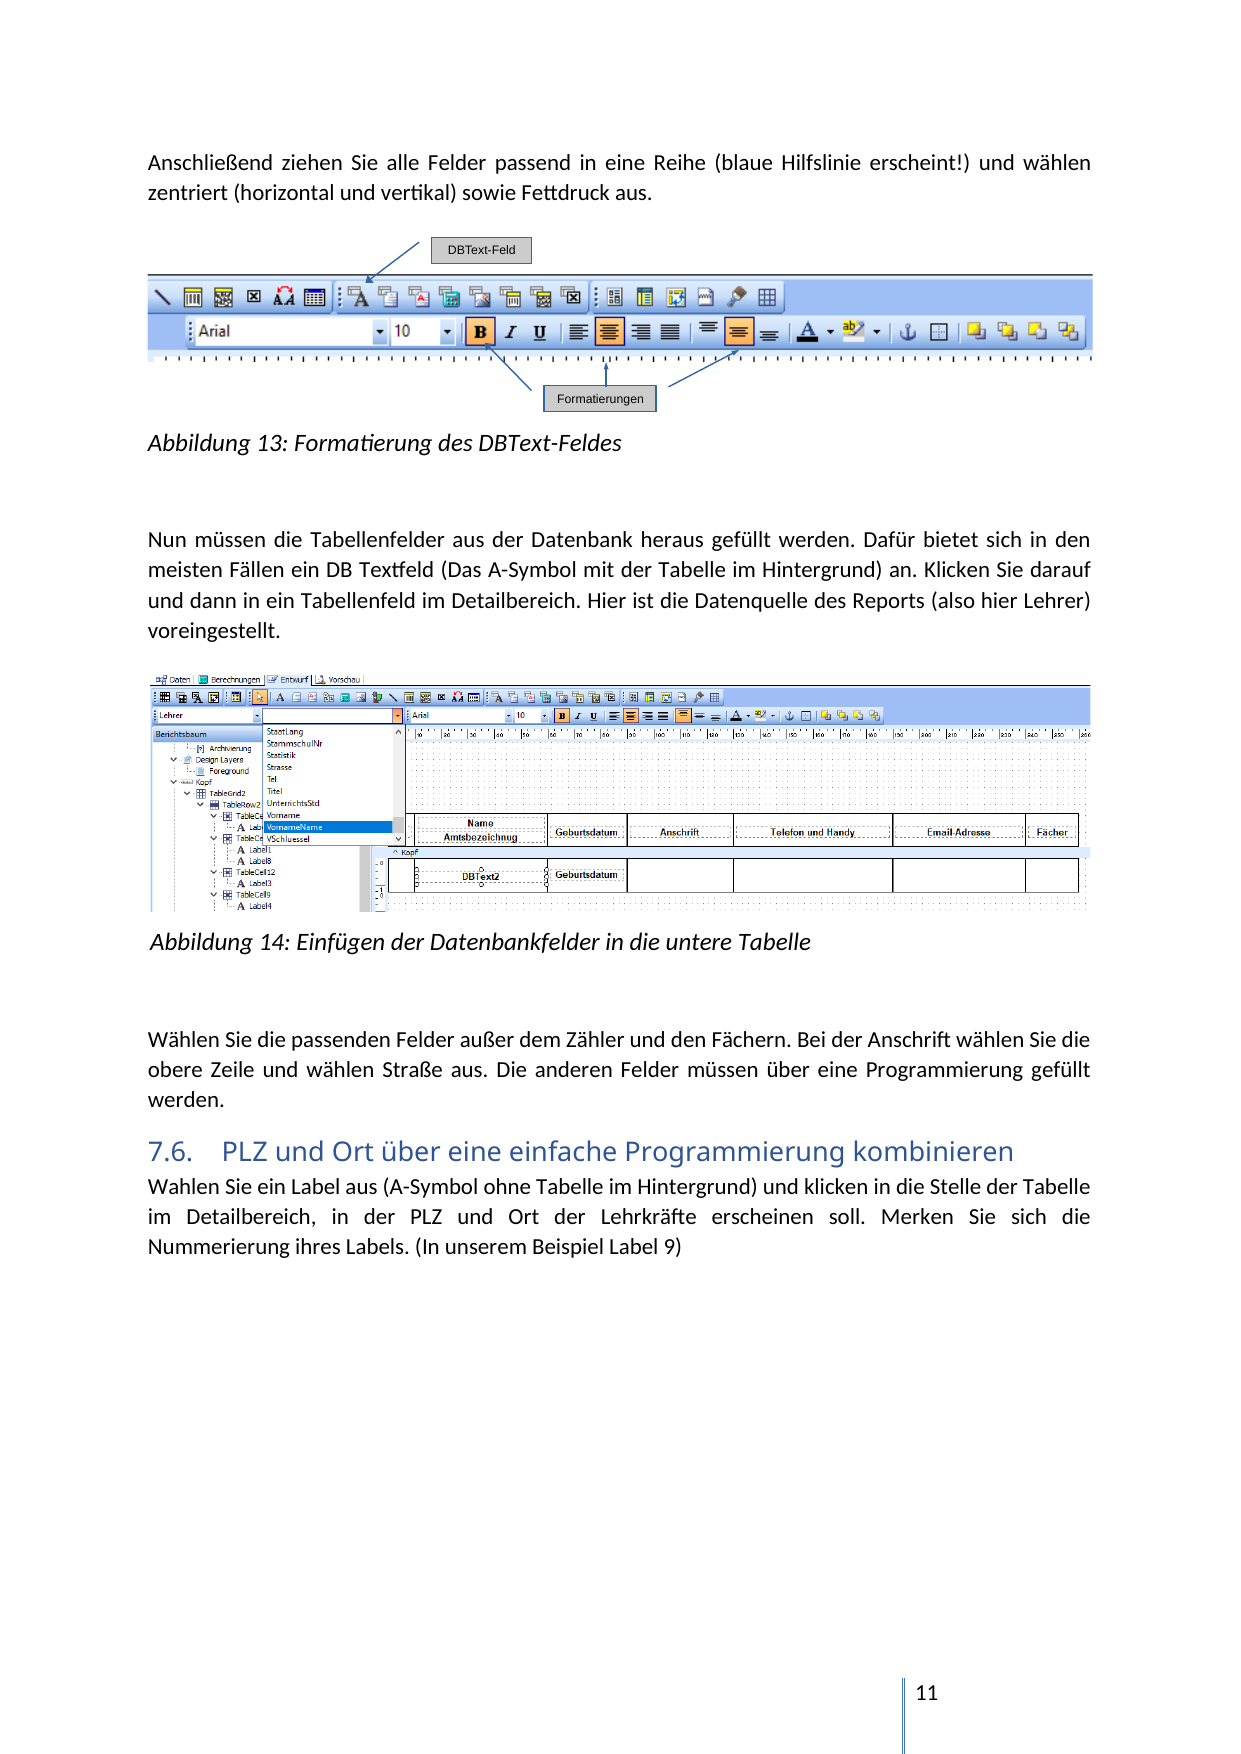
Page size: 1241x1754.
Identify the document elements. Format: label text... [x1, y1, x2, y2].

text Nun müssen die Tabellenfelder aus der Datenbank heraus gefüllt werden. Dafür bietet sich in den meisten Fällen ein DB Textfeld (Das A-Symbol mit der Tabelle im Hintergrund) an. Klicken Sie darauf und dann in ein Tabellenfeld im Detailbereich. Hier ist die Datenquelle des Reports (also hier Lehrer) voreingestellt. [148, 429, 1093, 548]
subtitle PLZ und Ort über eine einfache Programmierung kombinieren [148, 1036, 1093, 1073]
text Wahlen Sie ein Label aus (A-Symbol ohne Tabelle im Hintergrund) und klicken in die Stelle der Tabelle im Detailbereich, in der PLZ und Ort der Lehrkräfte erscheinen soll. Merken Sie sich die Nummerierung ihres Labels. (In unserem Beispiel Label 9) [148, 1076, 1093, 1164]
text Abbildung 13: Formatierung des DBText-Feldes [148, 160, 1093, 196]
text Abbildung 13: Formatierung des DBText-Feldes [148, 285, 1093, 380]
text Abbildung 14: Einfügen der Datenbankfelder in die untere Tabelle [150, 579, 1090, 861]
text Wählen Sie die passenden Felder außer dem Zähler und den Fächern. Bei der Anschrift wählen Sie die obere Zeile und wählen Straße aus. Die anderen Felder müssen über eine Programmierung gefüllt werden. [148, 929, 1093, 1017]
